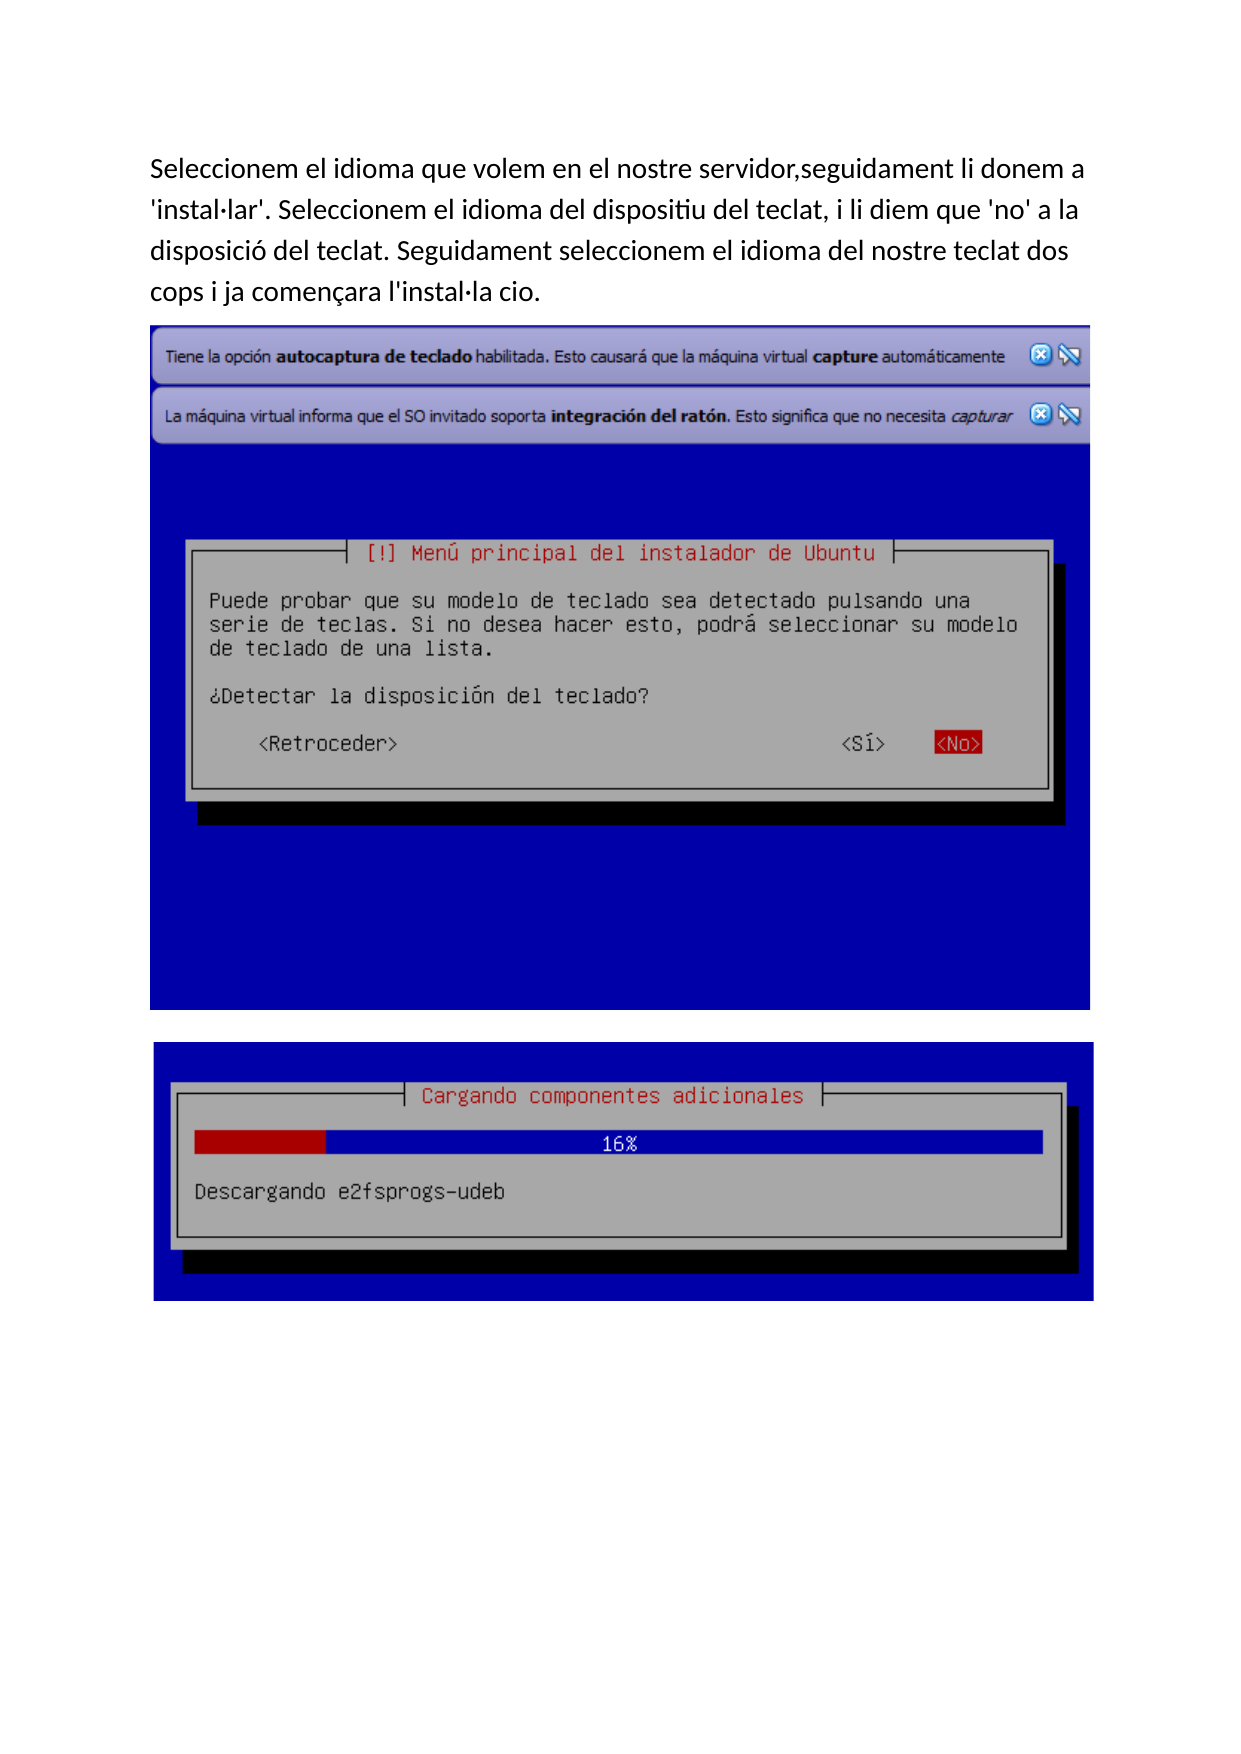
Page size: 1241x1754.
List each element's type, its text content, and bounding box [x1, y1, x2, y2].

picture [153, 1042, 1094, 1301]
picture [150, 325, 1091, 1010]
text Seleccionem el idioma que volem en el nostre servidor,seguidament li donem a 'instal·lar'. Seleccionem el idioma del dispositiu del teclat, i li diem que 'no' a la disposició del teclat. Seguidament seleccionem el idioma del nostre teclat dos cops i ja començara l'instal·la cio. [150, 150, 1090, 308]
